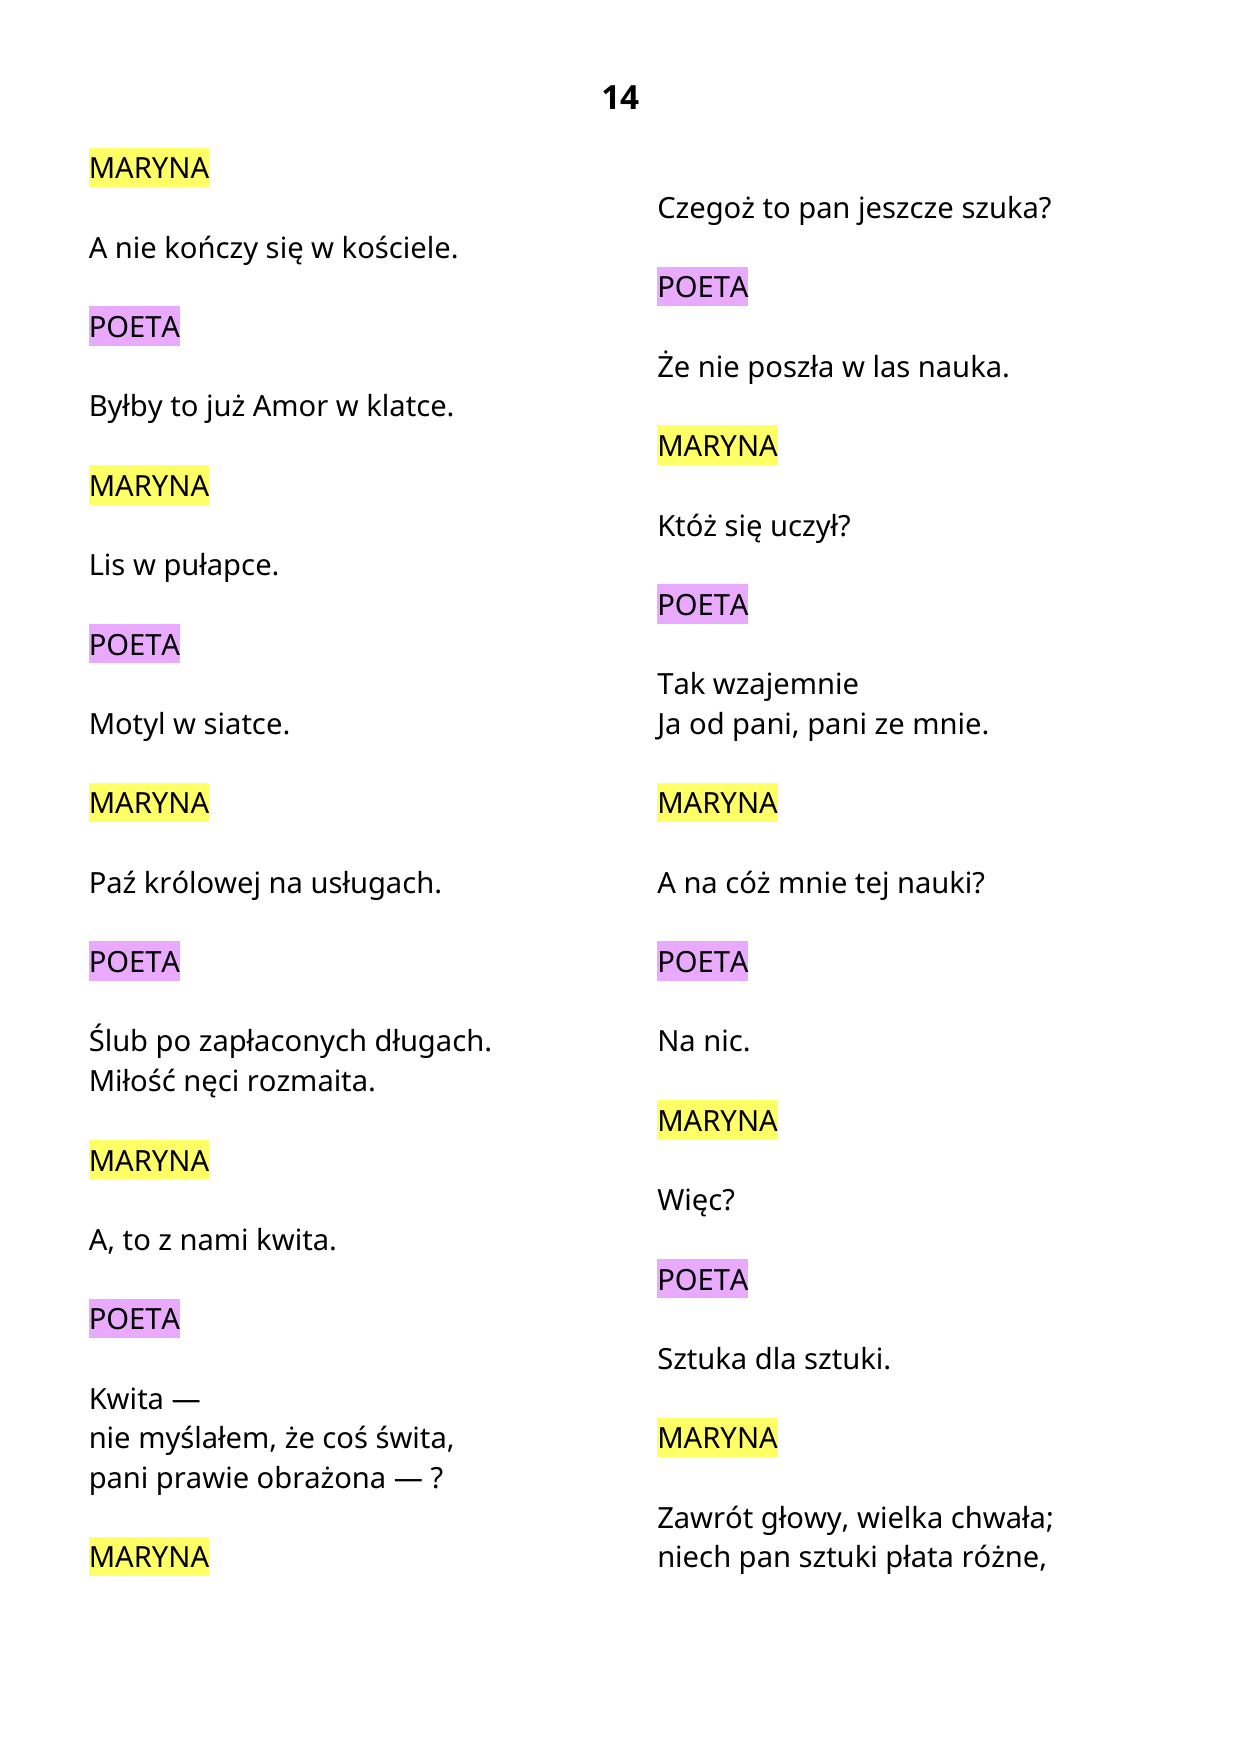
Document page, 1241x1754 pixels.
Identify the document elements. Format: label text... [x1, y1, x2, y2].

text Zawrót głowy, wielka chwała; [657, 1497, 1152, 1537]
text Sztuka dla sztuki. [657, 1338, 1152, 1378]
text pani prawie obrażona — ? [88, 1457, 583, 1497]
text Czegoż to pan jeszcze szuka? [657, 187, 1152, 227]
text A na cóż mnie tej nauki? [657, 862, 1152, 902]
text POETA [657, 267, 1152, 306]
text Więc? [657, 1179, 1152, 1219]
text MARYNA [657, 783, 1152, 822]
text A, to z nami kwita. [88, 1219, 583, 1259]
text MARYNA [88, 783, 583, 822]
text MARYNA [88, 148, 583, 187]
text Tak wzajemnie [657, 663, 1152, 703]
text POETA [88, 624, 583, 663]
text MARYNA [88, 465, 583, 505]
text MARYNA [657, 1418, 1152, 1457]
text niech pan sztuki płata różne, [657, 1537, 1152, 1576]
text POETA [657, 941, 1152, 981]
text POETA [88, 306, 583, 346]
text POETA [657, 584, 1152, 624]
text POETA [88, 1298, 583, 1338]
text Lis w pułapce. [88, 544, 583, 584]
text POETA [88, 941, 583, 981]
text MARYNA [88, 1140, 583, 1179]
text nie myślałem, że coś świta, [88, 1418, 583, 1457]
text POETA [657, 1259, 1152, 1298]
text Byłby to już Amor w klatce. [88, 386, 583, 425]
text Któż się uczył? [657, 505, 1152, 544]
text MARYNA [88, 1537, 583, 1576]
text Na nic. [657, 1021, 1152, 1060]
text Motyl w siatce. [88, 703, 583, 743]
text MARYNA [657, 1100, 1152, 1140]
text Ślub po zapłaconych długach. [88, 1021, 583, 1060]
text A nie kończy się w kościele. [88, 227, 583, 267]
text MARYNA [657, 425, 1152, 465]
text Że nie poszła w las nauka. [657, 346, 1152, 386]
text Miłość nęci rozmaita. [88, 1060, 583, 1100]
text Kwita — [88, 1378, 583, 1418]
text Paź królowej na usługach. [88, 862, 583, 902]
text Ja od pani, pani ze mnie. [657, 703, 1152, 743]
